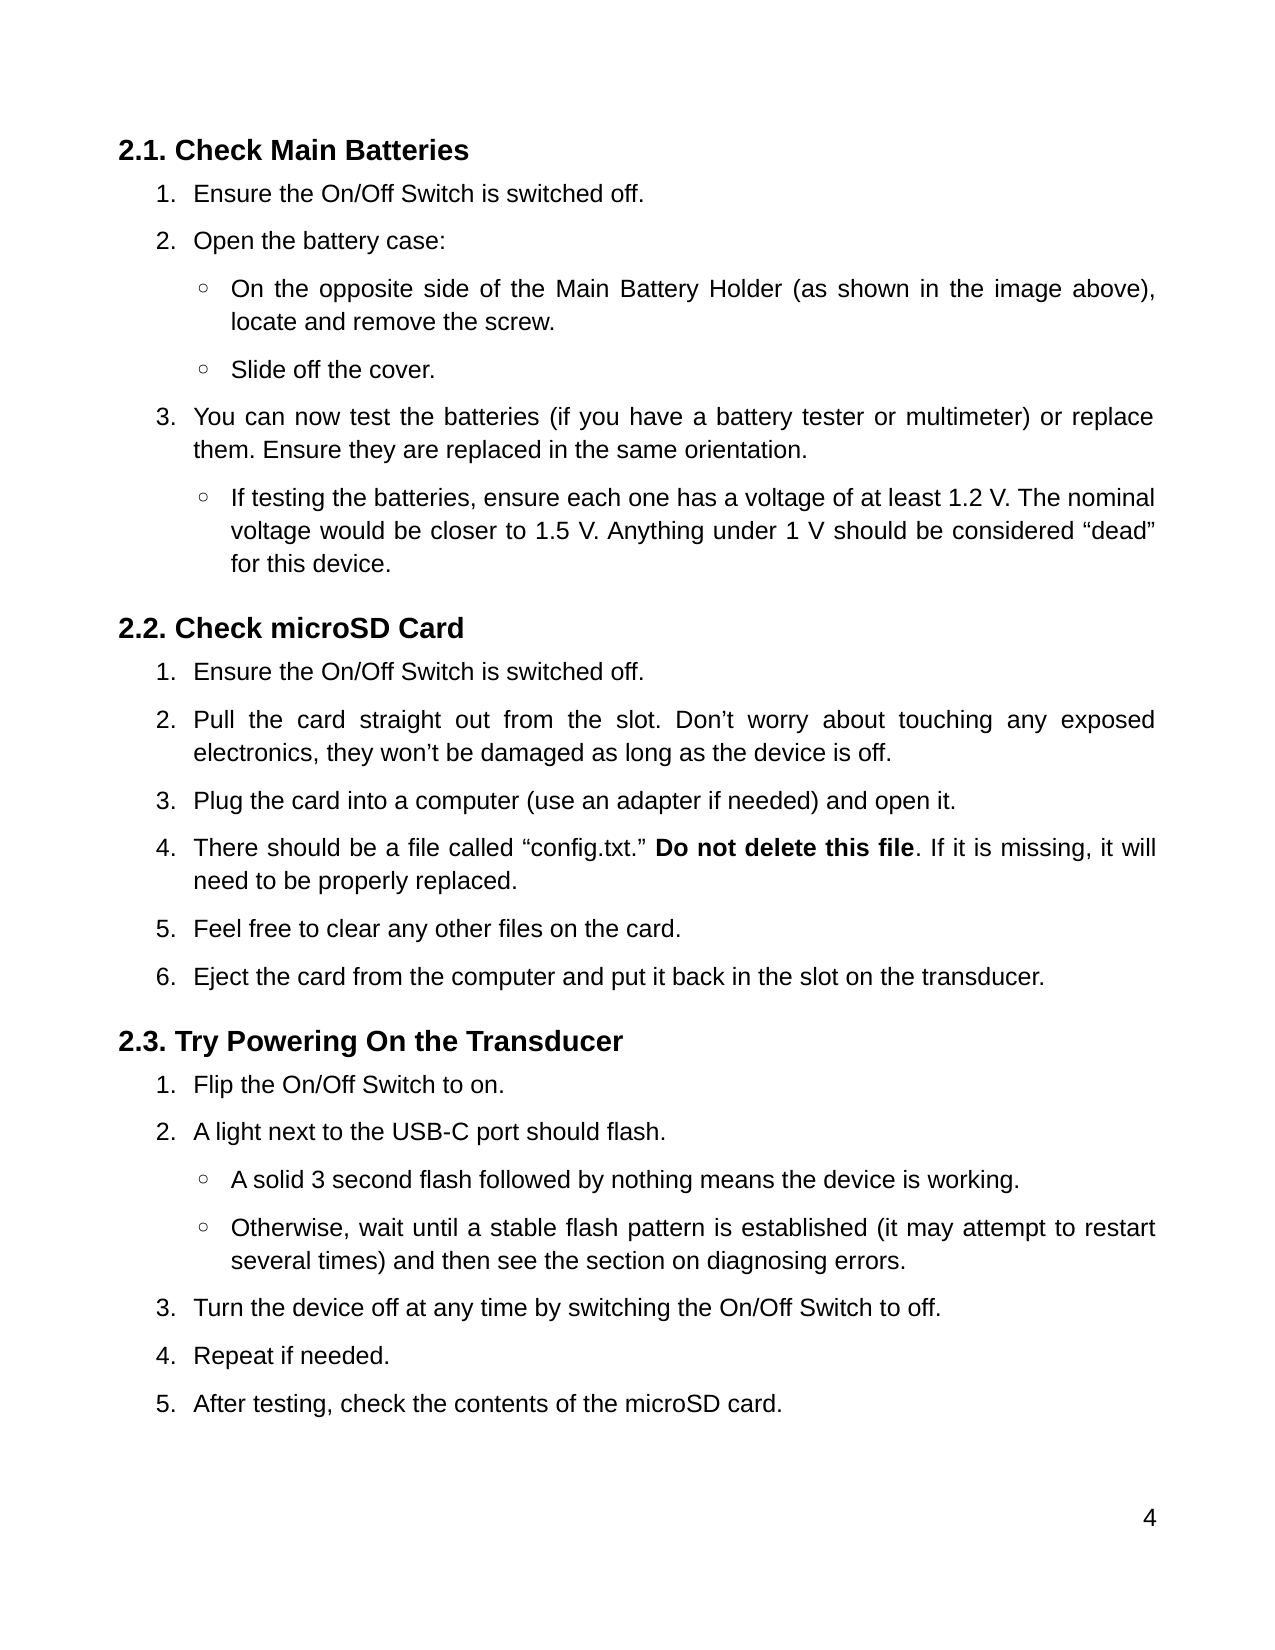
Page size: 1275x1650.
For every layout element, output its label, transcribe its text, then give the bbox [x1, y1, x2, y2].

list Plug the card into a computer (use an adapter if needed) and open it. [156, 786, 1157, 814]
list Pull the card straight out from the slot. Don’t worry about touching any exposed electronics, they won’t be damaged as long as the device is off. [156, 705, 1157, 767]
list Turn the device off at any time by switching the On/Off Switch to off. [156, 1293, 1157, 1322]
subtitle 2.1. Check Main Batteries [118, 133, 1157, 166]
list You can now test the batteries (if you have a battery tester or multimeter) or replace them. Ensure they are replaced in the same orientation. [156, 402, 1157, 464]
list Ensure the On/Off Switch is switched off. [156, 179, 1157, 207]
list Slide off the cover. [193, 355, 1157, 383]
list Otherwise, wait until a stable flash pattern is established (it may attempt to restart several times) and then see the section on diagnosing errors. [193, 1213, 1157, 1274]
list A light next to the USB-C port should flash. [156, 1117, 1157, 1146]
list A solid 3 second flash followed by nothing means the device is working. [193, 1165, 1157, 1194]
list Repeat if needed. [156, 1341, 1157, 1370]
list Open the battery case: [156, 226, 1157, 255]
list After testing, check the contents of the microSD card. [156, 1388, 1157, 1417]
subtitle 2.2. Check microSD Card [118, 611, 1157, 645]
list If testing the batteries, ensure each one has a voltage of at least 1.2 V. The nominal voltage would be closer to 1.5 V. Anything under 1 V should be considered “dead” for this device. [193, 483, 1157, 578]
list Ensure the On/Off Switch is switched off. [156, 657, 1157, 686]
list Feel free to clear any other files on the card. [156, 914, 1157, 943]
subtitle 2.3. Try Powering On the Transducer [118, 1024, 1157, 1057]
list Flip the On/Off Switch to on. [156, 1070, 1157, 1098]
list Eject the card from the computer and put it back in the slot on the transducer. [156, 961, 1157, 990]
list On the opposite side of the Main Battery Holder (as shown in the image above), locate and remove the screw. [193, 274, 1157, 336]
list There should be a file called “config.txt.” Do not delete this file. If it is missing, it will need to be properly replaced. [156, 833, 1157, 895]
